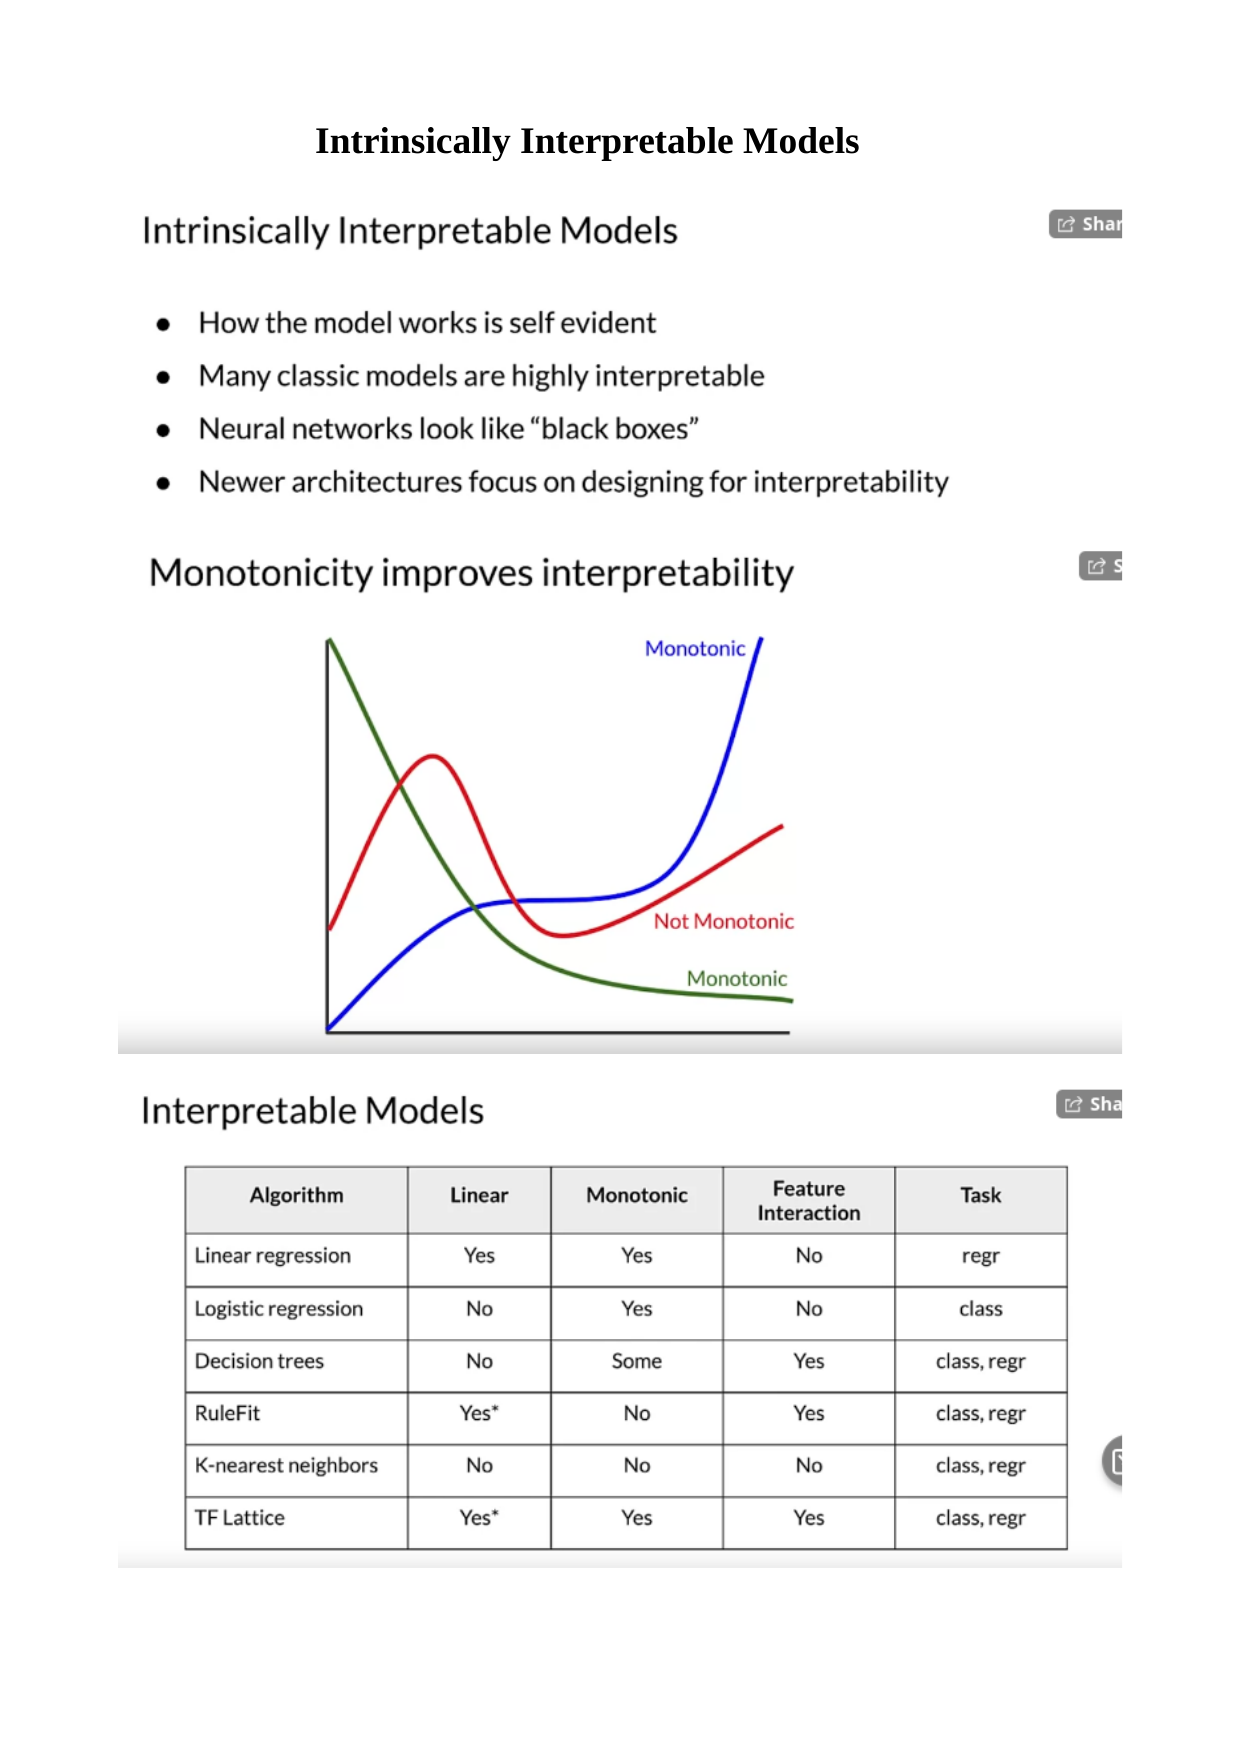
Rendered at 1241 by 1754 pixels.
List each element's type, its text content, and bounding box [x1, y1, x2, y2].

picture [118, 202, 1123, 515]
picture [118, 543, 1123, 1054]
picture [118, 1082, 1123, 1568]
subtitle Intrinsically Interpretable Models [118, 118, 1122, 161]
